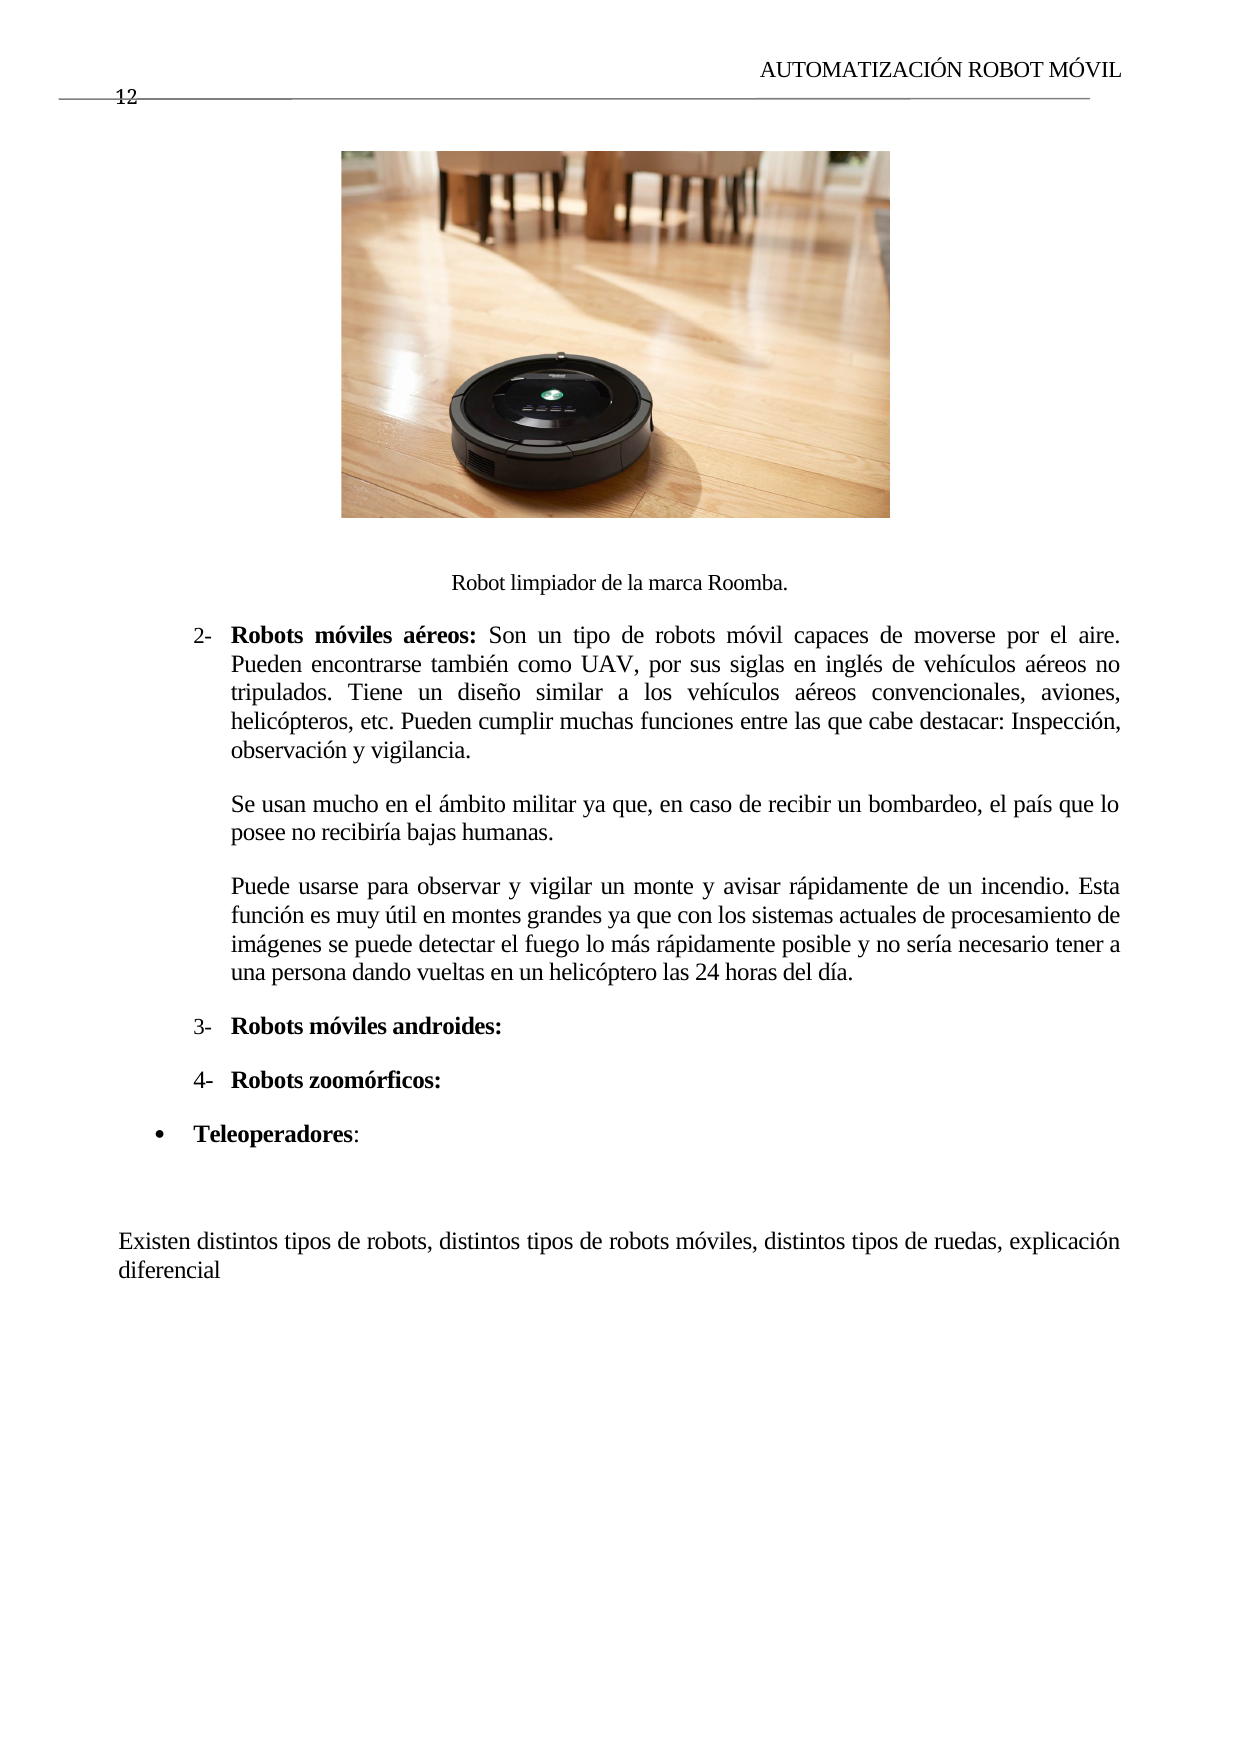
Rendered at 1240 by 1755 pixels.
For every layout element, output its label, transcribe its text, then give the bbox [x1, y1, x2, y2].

text Robot limpiador de la marca Roomba. [118, 569, 1121, 595]
list Robots zoomórficos: [193, 1065, 1121, 1094]
list Teleoperadores: [156, 1119, 1121, 1147]
list Puede usarse para observar y vigilar un monte y avisar rápidamente de un incendio. Esta función es muy útil en montes grandes ya que con los sistemas actuales de procesamiento de imágenes se puede detectar el fuego lo más rápidamente posible y no sería necesario tener a una persona dando vueltas en un helicóptero las 24 horas del día. [231, 871, 1121, 986]
text Existen distintos tipos de robots, distintos tipos de robots móviles, distintos tipos de ruedas, explicación diferencial [118, 1226, 1121, 1284]
list Robots móviles androides: [193, 1011, 1121, 1040]
list Robots móviles aéreos: Son un tipo de robots móvil capaces de moverse por el aire. Pueden encontrarse también como UAV, por sus siglas en inglés de vehículos aéreos no tripulados. Tiene un diseño similar a los vehículos aéreos convencionales, aviones, helicópteros, etc. Pueden cumplir muchas funciones entre las que cabe destacar: Inspección, observación y vigilancia. [193, 620, 1121, 764]
list Se usan mucho en el ámbito militar ya que, en caso de recibir un bombardeo, el país que lo posee no recibiría bajas humanas. [231, 789, 1121, 846]
